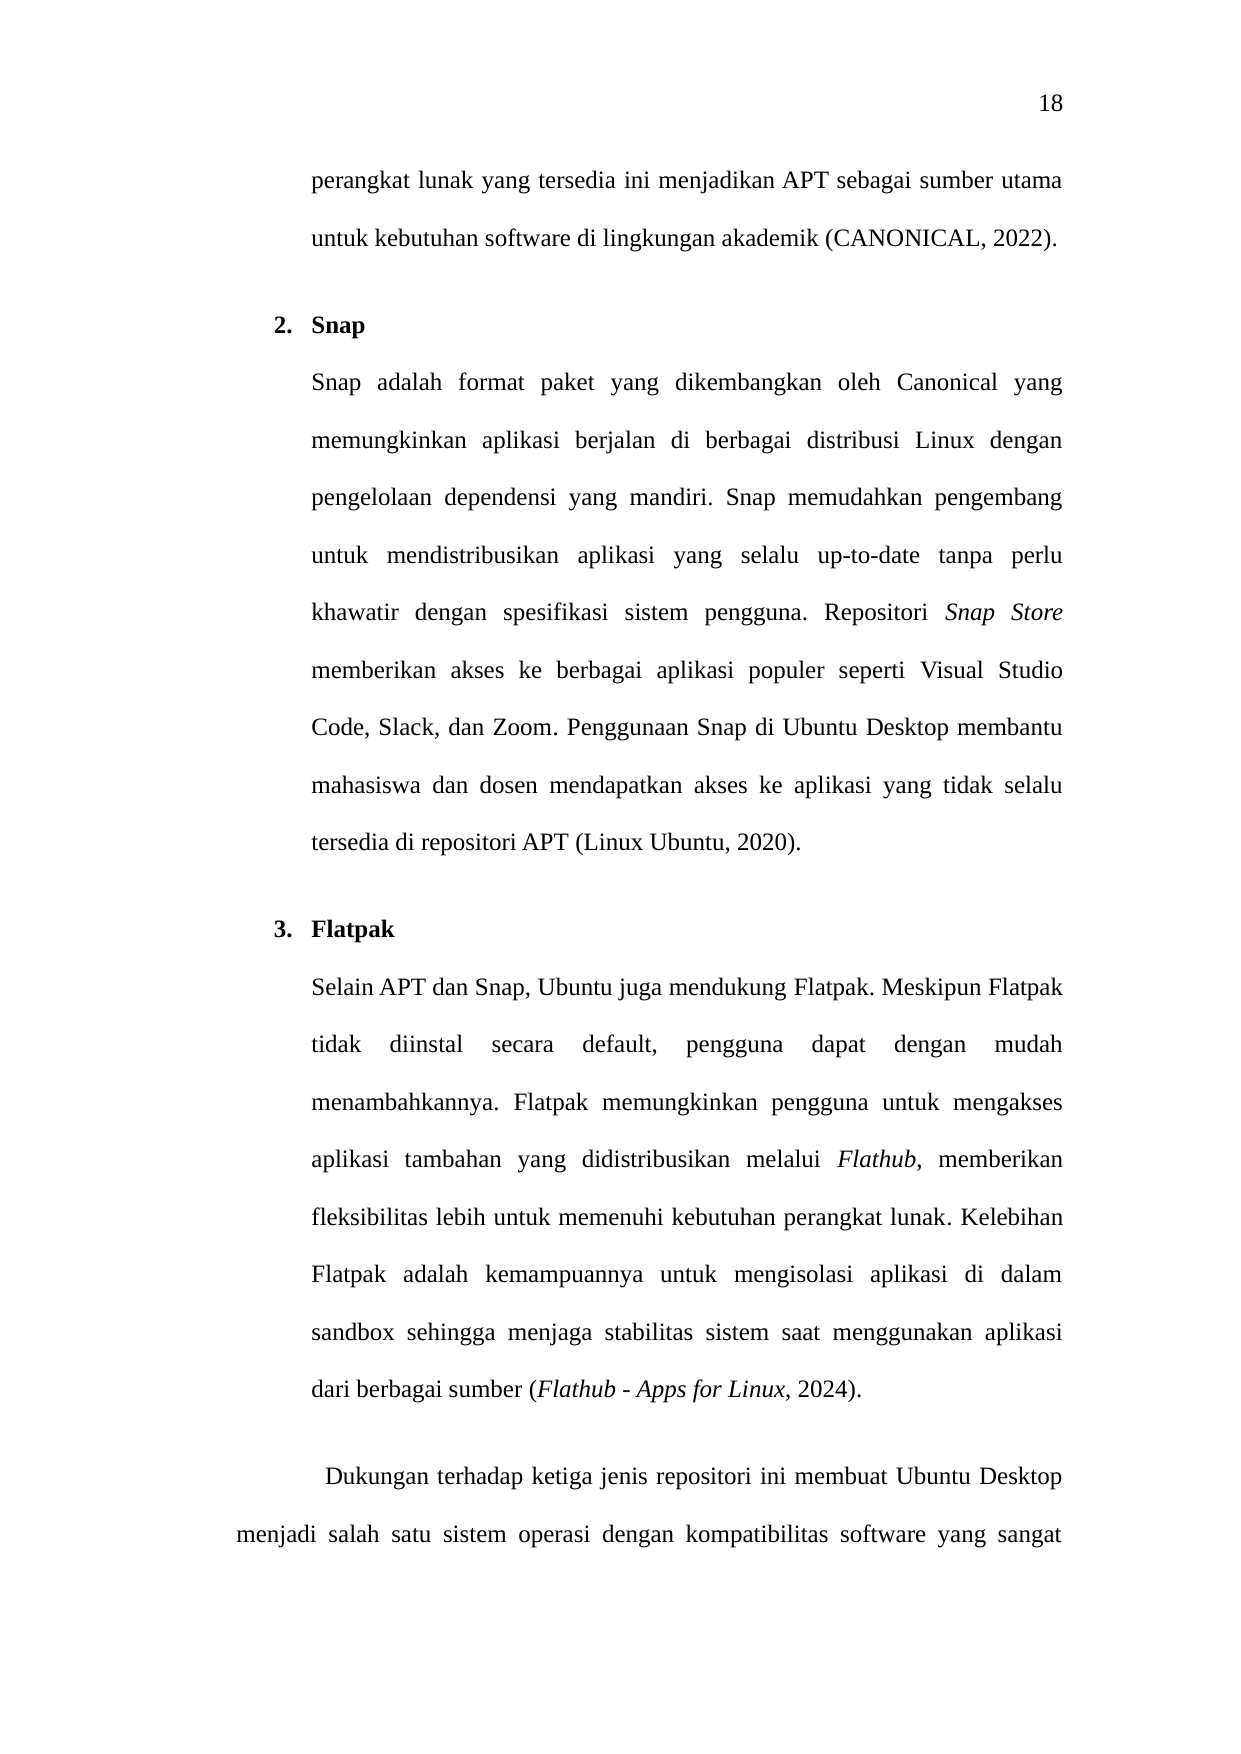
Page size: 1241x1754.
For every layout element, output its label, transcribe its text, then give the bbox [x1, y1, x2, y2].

text Dukungan terhadap ketiga jenis repositori ini membuat Ubuntu Desktop menjadi salah satu sistem operasi dengan kompatibilitas software yang sangat [236, 1461, 1063, 1547]
list Flatpak Selain APT dan Snap, Ubuntu juga mendukung Flatpak. Meskipun Flatpak tidak diinstal secara default, pengguna dapat dengan mudah menambahkannya. Flatpak memungkinkan pengguna untuk mengakses aplikasi tambahan yang didistribusikan melalui Flathub, memberikan fleksibilitas lebih untuk memenuhi kebutuhan perangkat lunak. Kelebihan Flatpak adalah kemampuannya untuk mengisolasi aplikasi di dalam sandbox sehingga menjaga stabilitas sistem saat menggunakan aplikasi dari berbagai sumber (Flathub - Apps for Linux, 2024)⁠. [274, 914, 1063, 1403]
list perangkat lunak yang tersedia ini menjadikan APT sebagai sumber utama untuk kebutuhan software di lingkungan akademik (CANONICAL, 2022)⁠. [274, 165, 1063, 252]
list Snap Snap adalah format paket yang dikembangkan oleh Canonical yang memungkinkan aplikasi berjalan di berbagai distribusi Linux dengan pengelolaan dependensi yang mandiri. Snap memudahkan pengembang untuk mendistribusikan aplikasi yang selalu up-to-date tanpa perlu khawatir dengan spesifikasi sistem pengguna. Repositori Snap Store memberikan akses ke berbagai aplikasi populer seperti Visual Studio Code, Slack, dan Zoom. Penggunaan Snap di Ubuntu Desktop membantu mahasiswa dan dosen mendapatkan akses ke aplikasi yang tidak selalu tersedia di repositori APT (Linux Ubuntu, 2020)⁠. [274, 310, 1063, 856]
